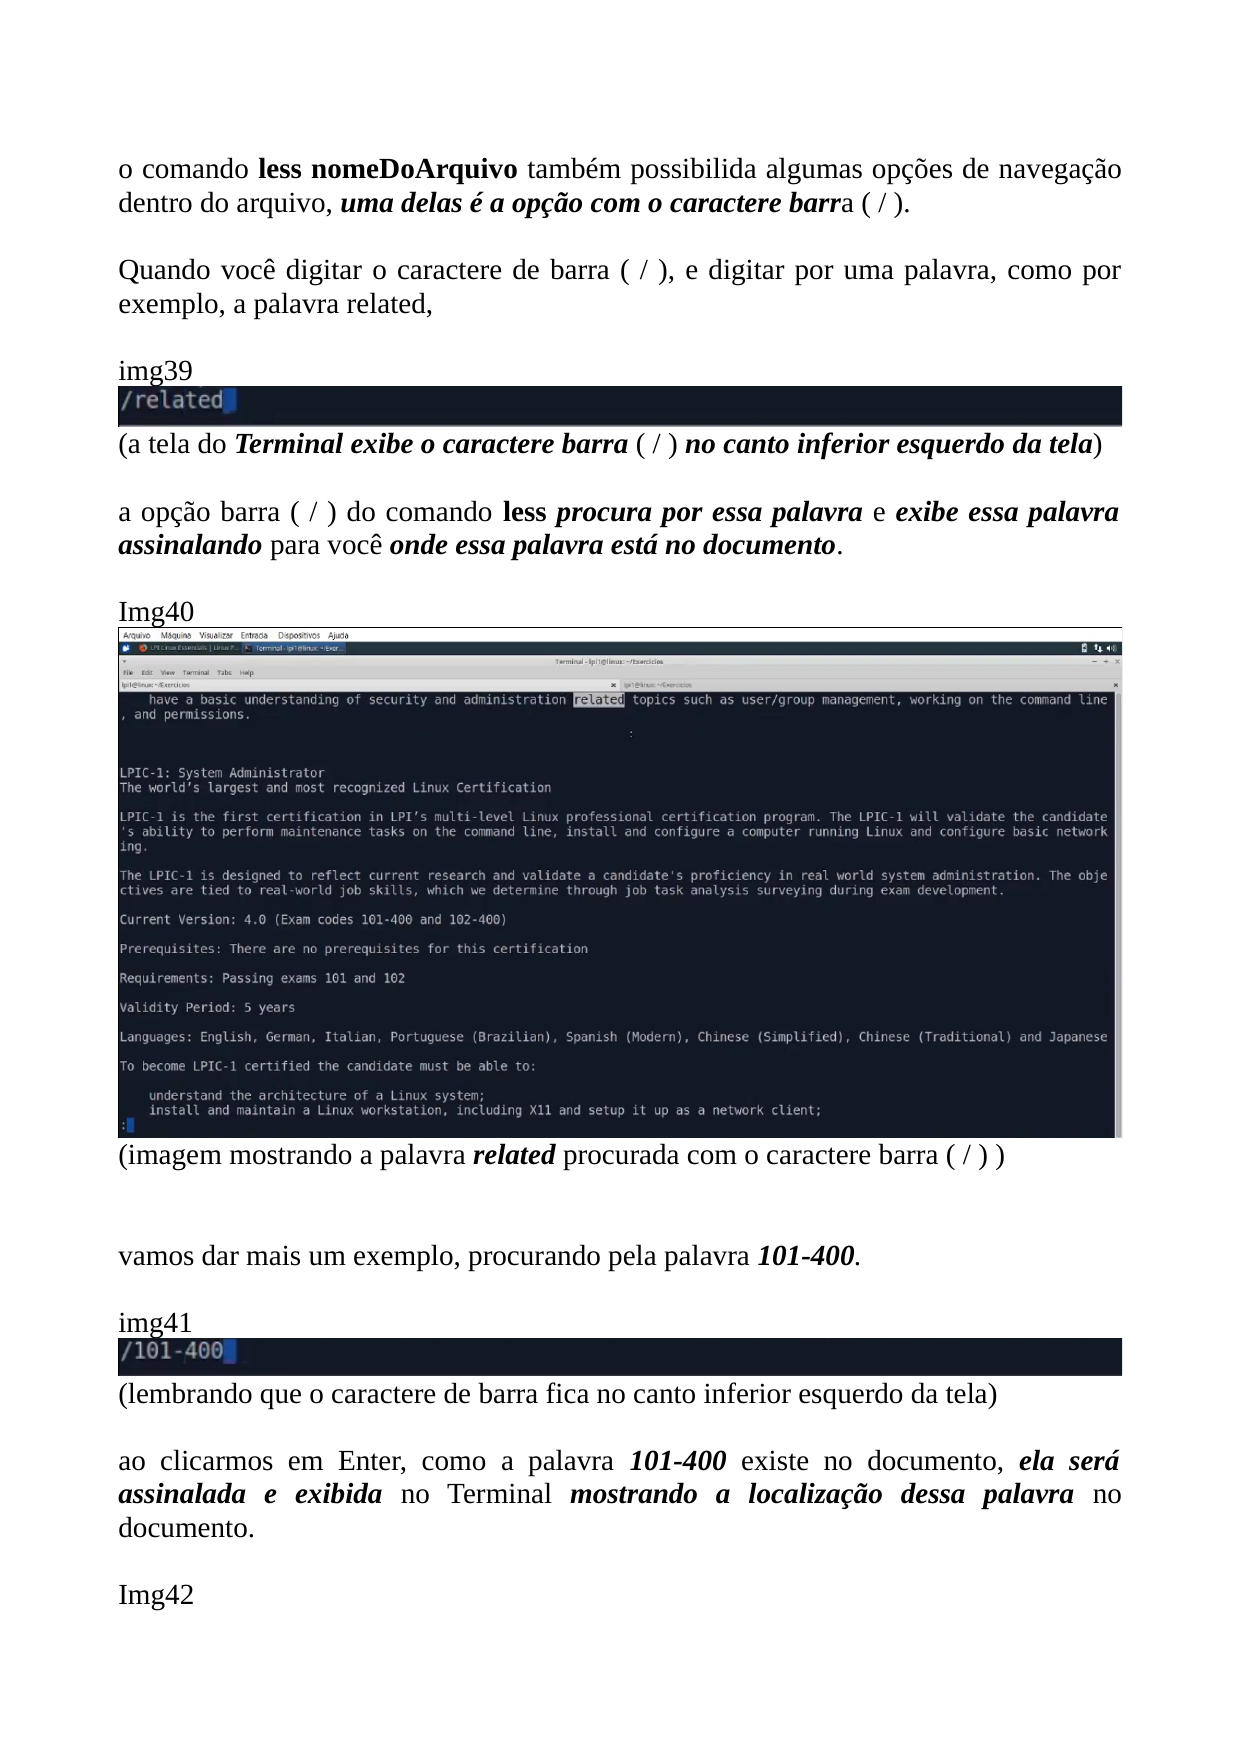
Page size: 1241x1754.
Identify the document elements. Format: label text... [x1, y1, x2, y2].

text vamos dar mais um exemplo, procurando pela palavra 101-400. [118, 1238, 1122, 1271]
text Img40 [118, 594, 1122, 627]
picture [118, 1338, 1123, 1376]
text a opção barra ( / ) do comando less procura por essa palavra e exibe essa palavra assinalando para você onde essa palavra está no documento. [118, 494, 1122, 561]
text Quando você digitar o caractere de barra ( / ), e digitar por uma palavra, como por exemplo, a palavra related, [118, 252, 1122, 319]
text Img42 [118, 1577, 1122, 1611]
picture [118, 386, 1123, 427]
text (lembrando que o caractere de barra fica no canto inferior esquerdo da tela) [118, 1376, 1122, 1409]
text (imagem mostrando a palavra related procurada com o caractere barra ( / ) ) [118, 1138, 1122, 1171]
picture [118, 627, 1123, 1138]
text (a tela do Terminal exibe o caractere barra ( / ) no canto inferior esquerdo da tela) [118, 427, 1122, 460]
text o comando less nomeDoArquivo também possibilida algumas opções de navegação dentro do arquivo, uma delas é a opção com o caractere barra ( / ). [118, 152, 1122, 219]
text img41 [118, 1305, 1122, 1338]
text img39 [118, 353, 1122, 386]
text ao clicarmos em Enter, como a palavra 101-400 existe no documento, ela será assinalada e exibida no Terminal mostrando a localização dessa palavra no documento. [118, 1443, 1122, 1544]
